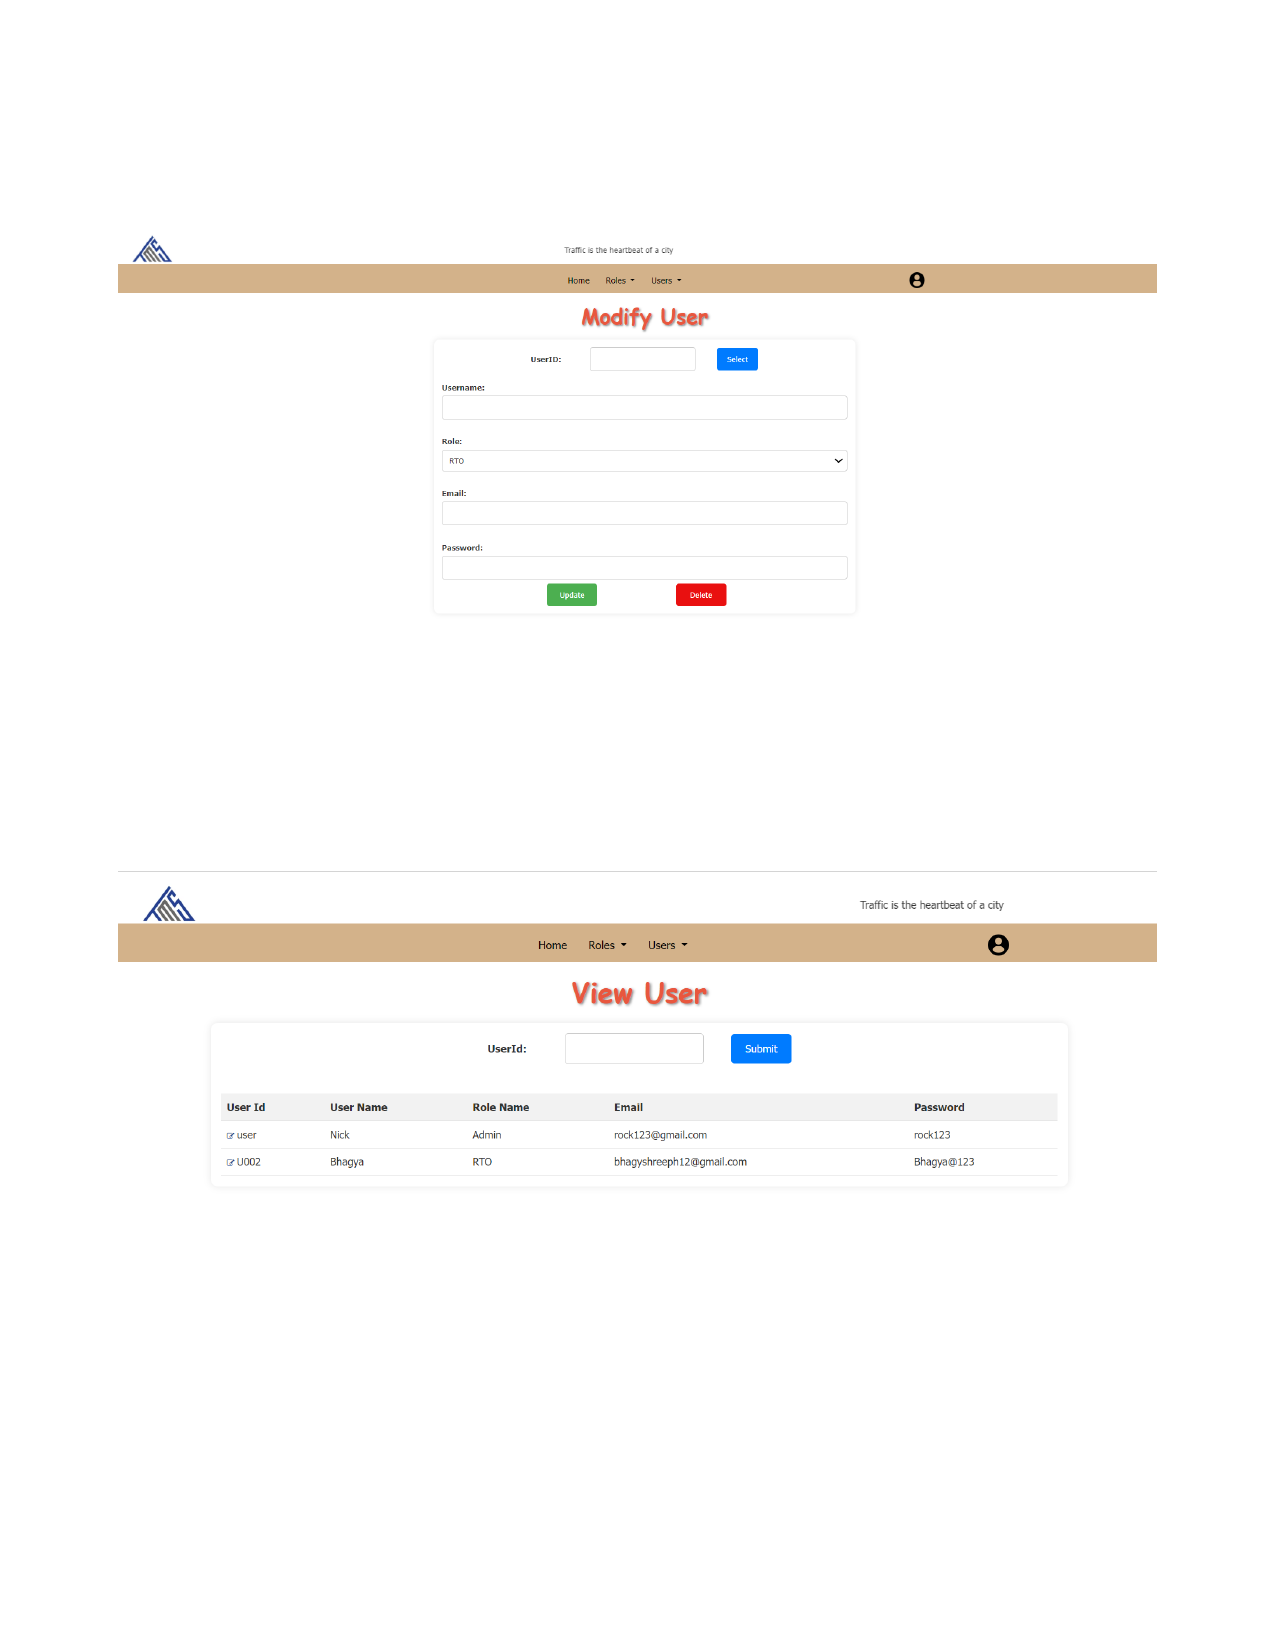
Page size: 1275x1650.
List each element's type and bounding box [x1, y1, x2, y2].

picture [118, 230, 1157, 676]
picture [118, 871, 1157, 1326]
